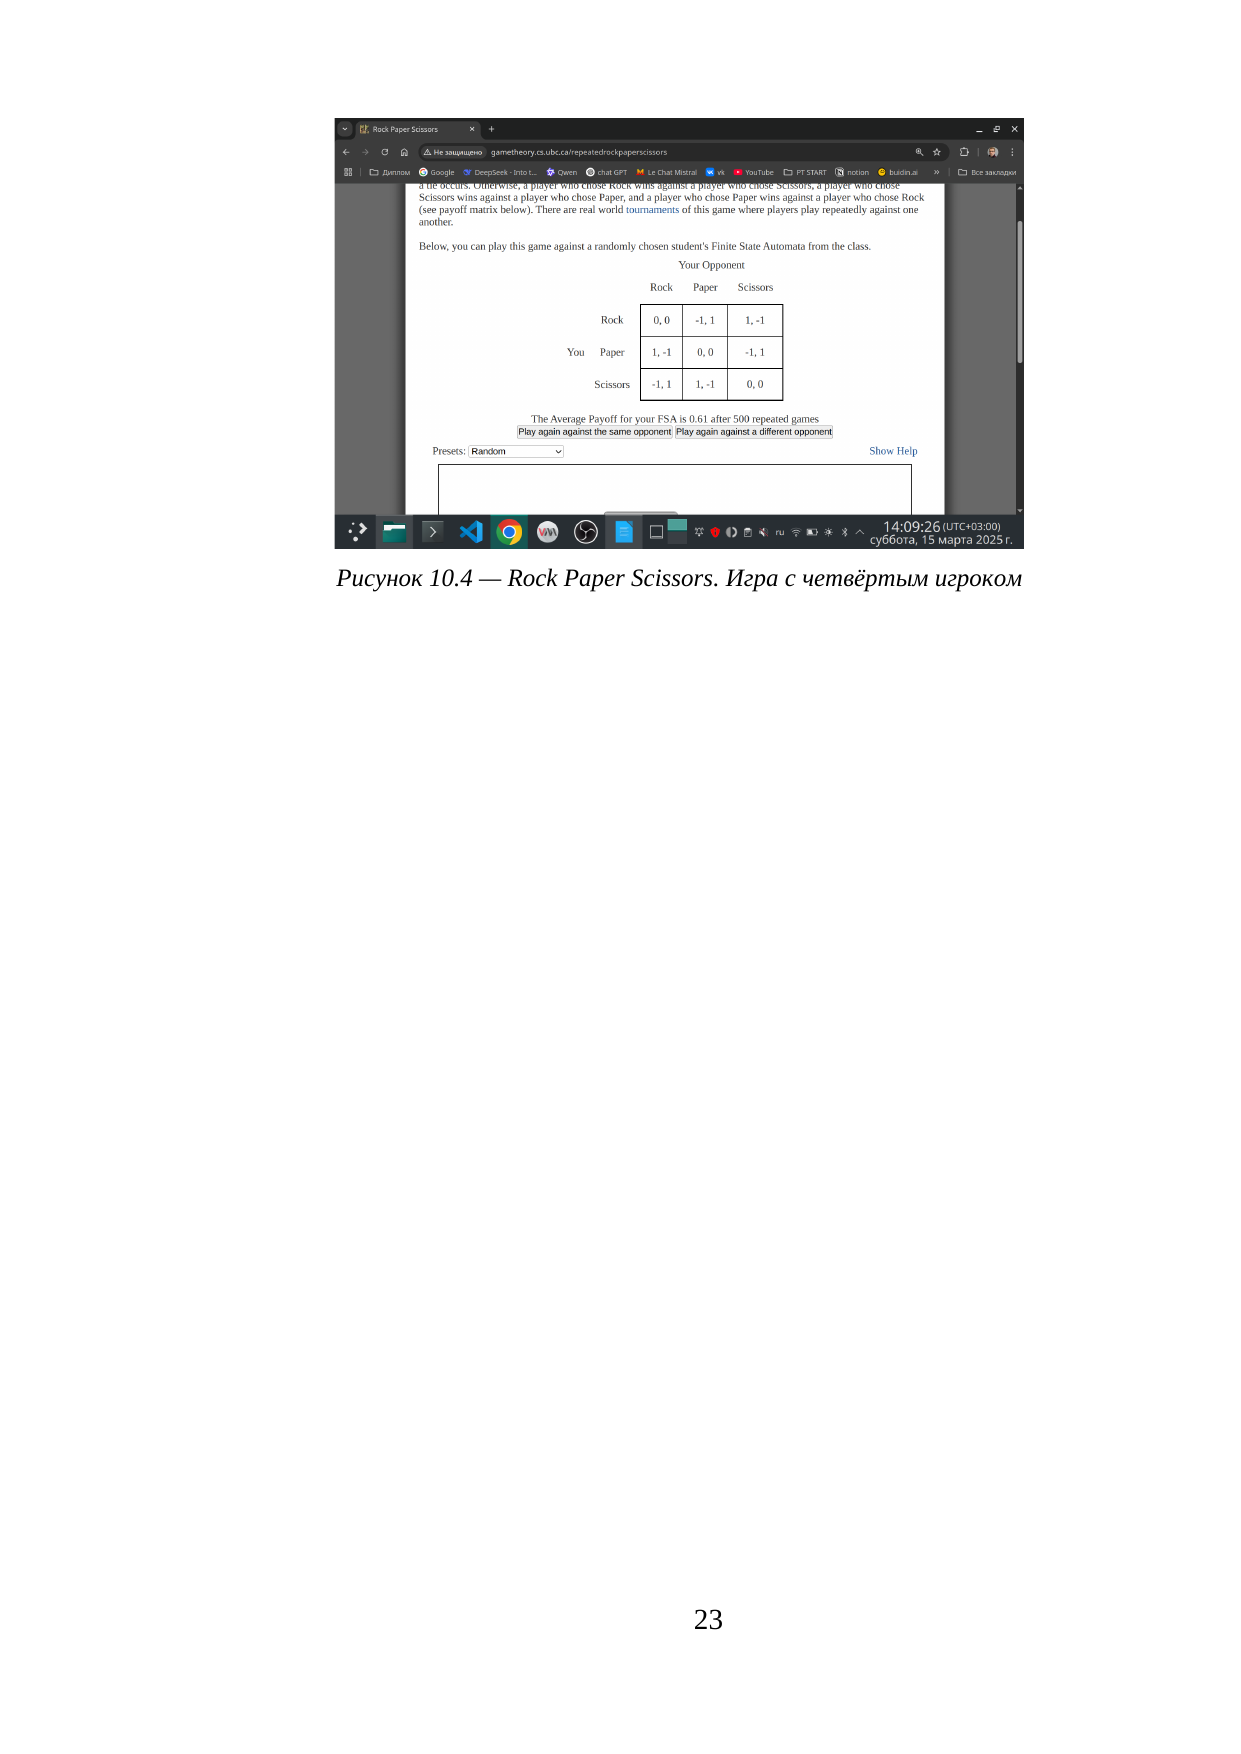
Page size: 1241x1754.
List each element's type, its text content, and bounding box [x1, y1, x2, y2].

text Рисунок 10.4 — Rock Paper Scissors. Игра с четвёртым игроком [177, 118, 1181, 592]
picture [334, 118, 1024, 549]
